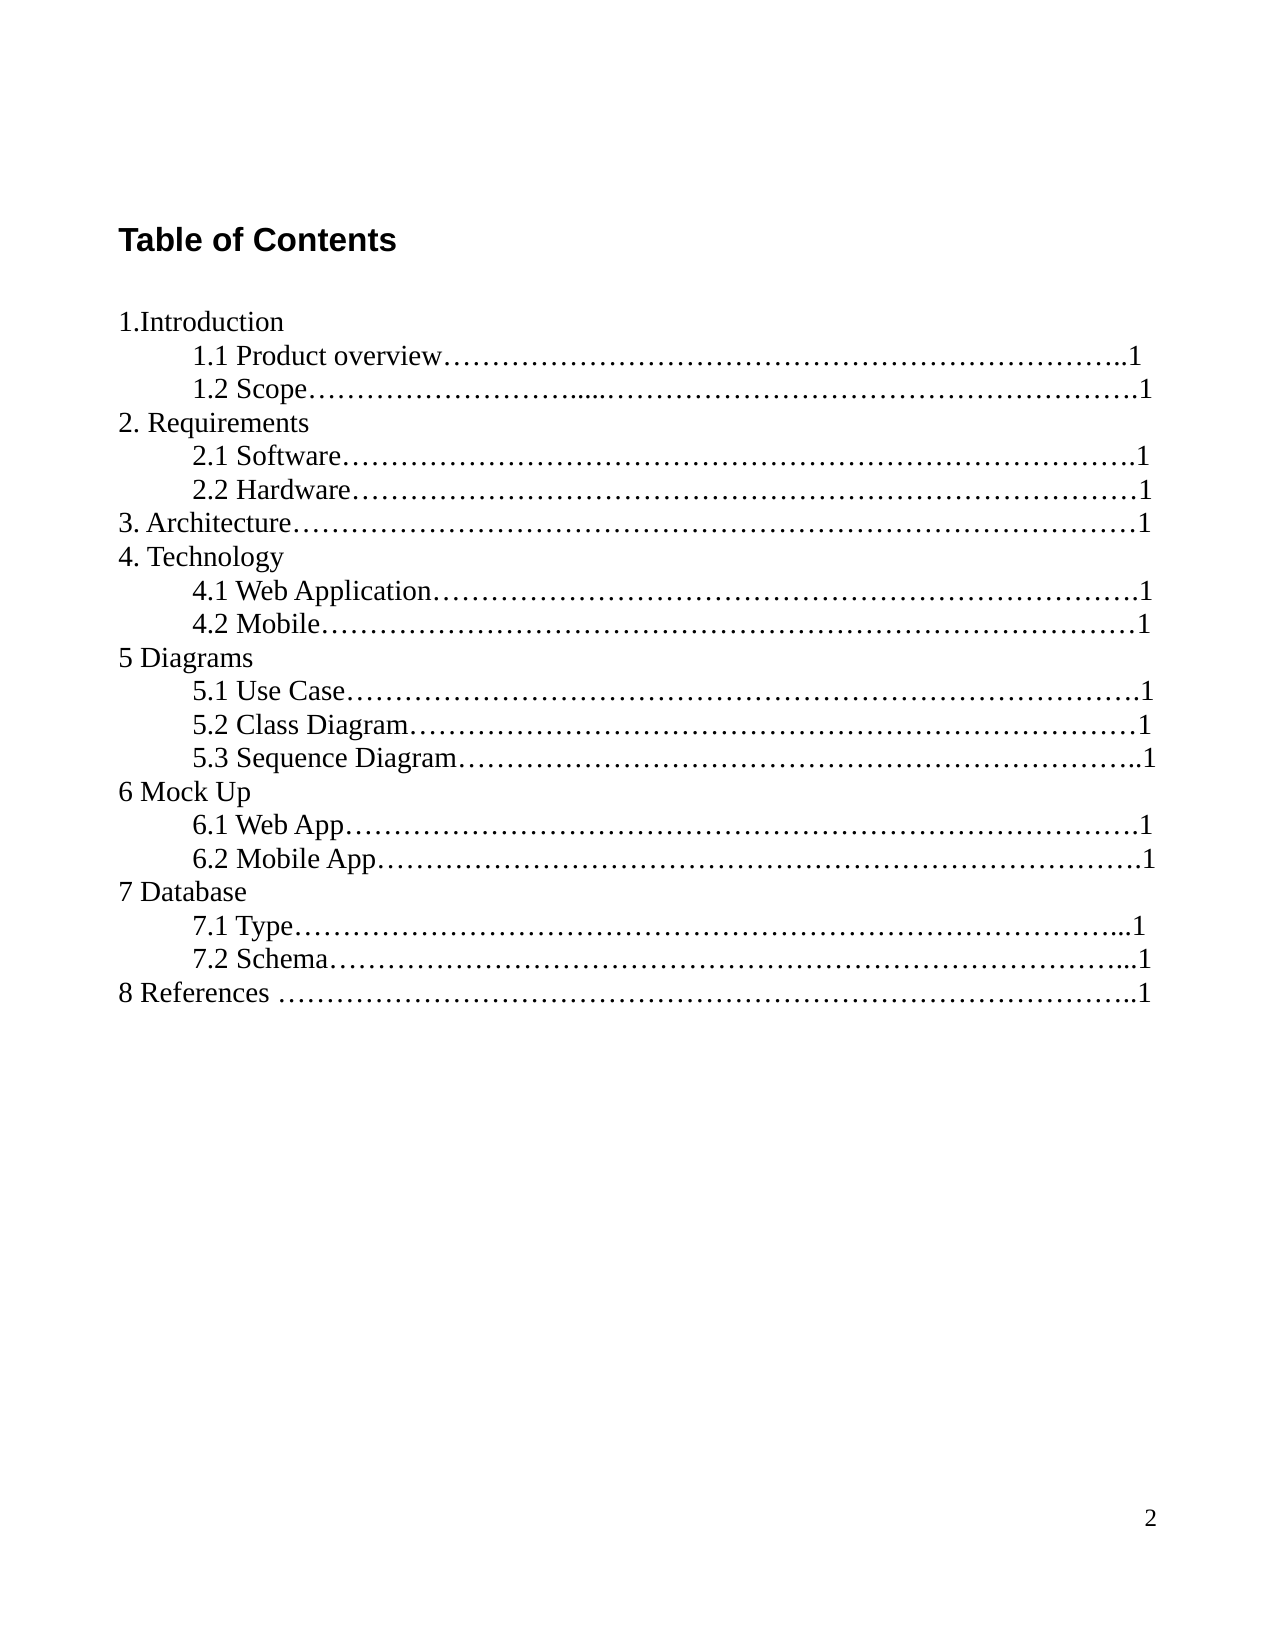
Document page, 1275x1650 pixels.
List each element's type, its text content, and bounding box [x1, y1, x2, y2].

text 5.2 Class Diagram…………………………………………………………………1 [118, 707, 1157, 740]
text 1.Introduction [118, 304, 1157, 338]
text 5.3 Sequence Diagram……………………………………………………………..1 [118, 740, 1157, 774]
text 2.1 Software……………………………………………………………………….1 [118, 438, 1157, 472]
text 6.2 Mobile App…………………………………………………………………….1 [118, 841, 1157, 874]
text 4. Technology [118, 539, 1157, 573]
text 1.1 Product overview……………………………………………………………..1 [118, 338, 1157, 371]
text 7.1 Type…………………………………………………………………………...1 [118, 908, 1157, 942]
text 2. Requirements [118, 405, 1157, 438]
text 3. Architecture……………………………………………………………………………1 [118, 506, 1157, 539]
text 7 Database [118, 874, 1157, 908]
text 5.1 Use Case……………………………………………………………………….1 [118, 673, 1157, 707]
text 1.2 Scope……………………….....……………………………………………….1 [118, 371, 1157, 405]
subtitle Table of Contents [118, 220, 1157, 258]
text 5 Diagrams [118, 640, 1157, 673]
text 7.2 Schema………………………………………………………………………...1 [118, 942, 1157, 975]
text 6 Mock Up [118, 774, 1157, 807]
text 2.2 Hardware………………………………………………………………………1 [118, 472, 1157, 506]
text 4.1 Web Application……………………………………………………………….1 [118, 573, 1157, 606]
text 8 References ……………………………………………………………………………..1 [118, 975, 1157, 1009]
text 4.2 Mobile…………………………………………………………………………1 [118, 606, 1157, 640]
text 6.1 Web App……………………………………………………………………….1 [118, 807, 1157, 841]
